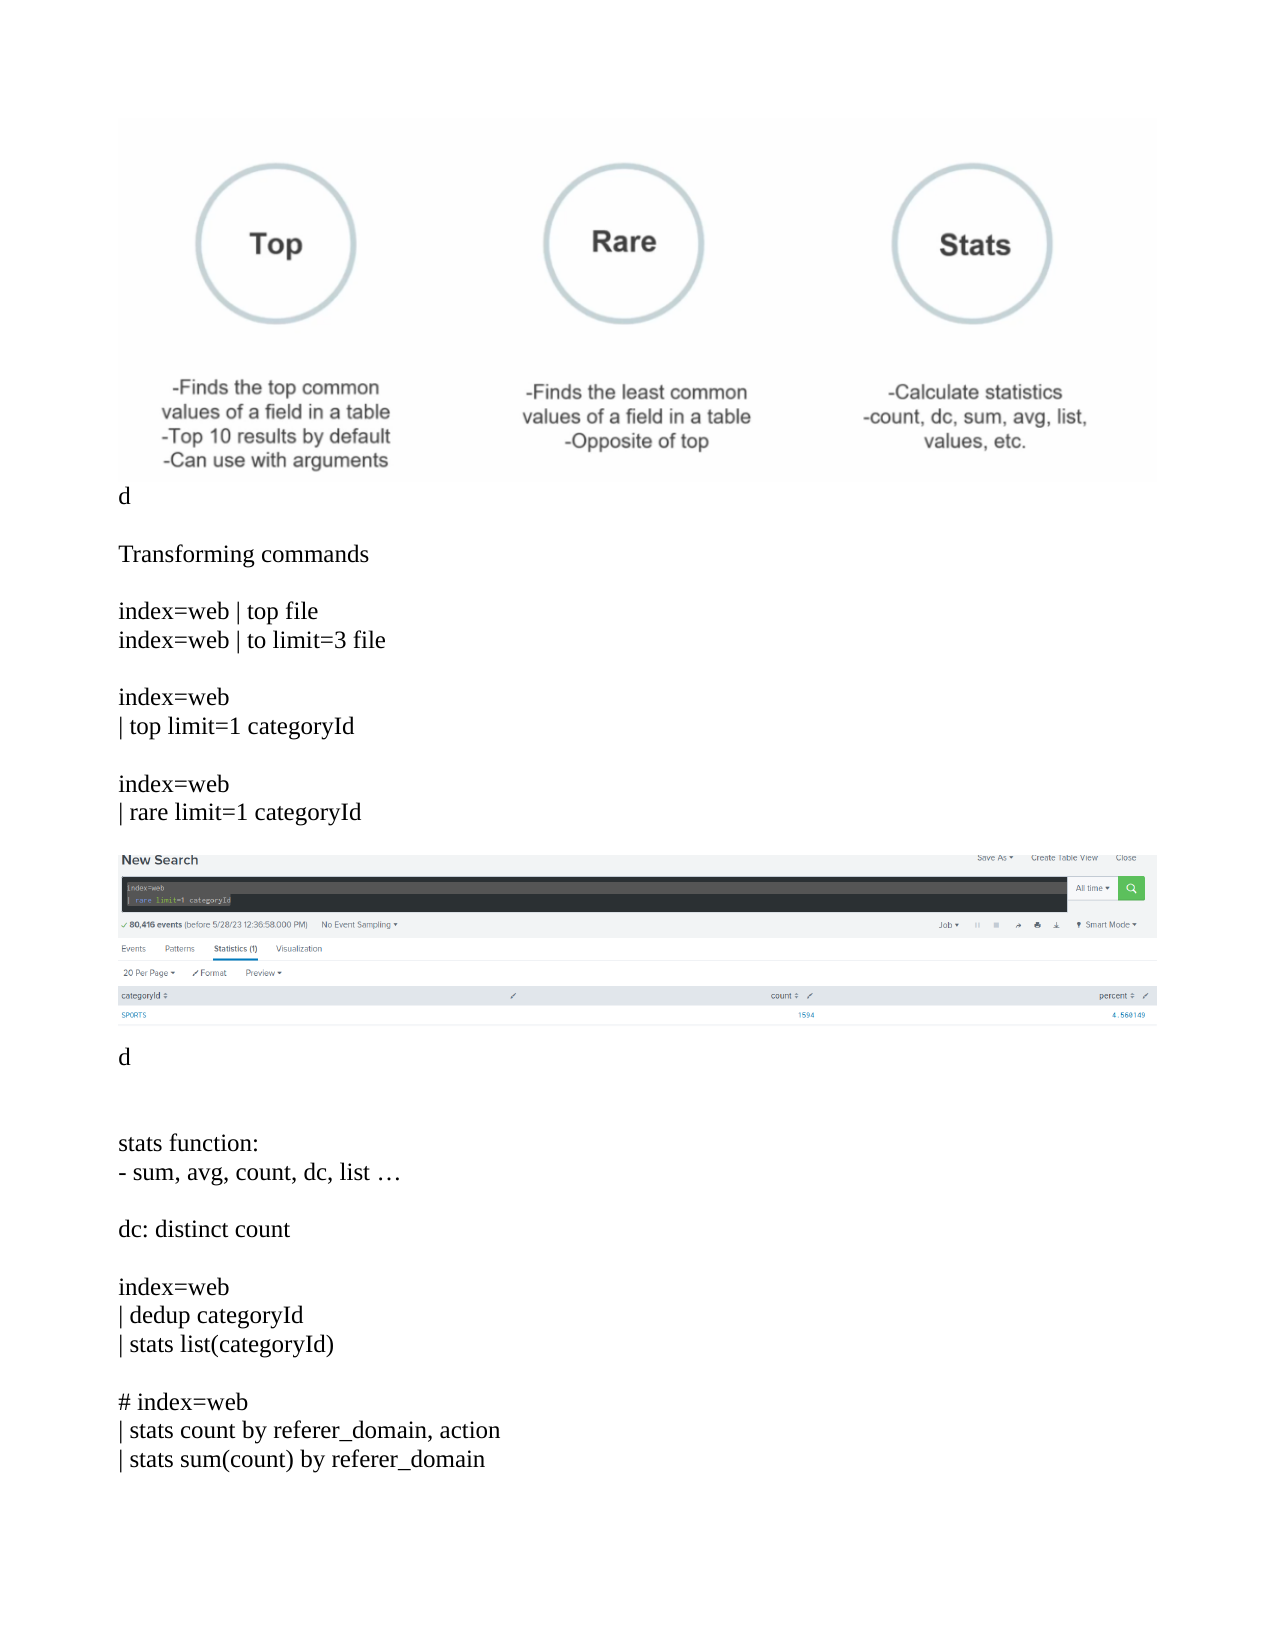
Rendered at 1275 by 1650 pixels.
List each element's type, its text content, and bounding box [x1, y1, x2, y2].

text dc: distinct count [118, 1214, 1157, 1243]
text | top limit=1 categoryId [118, 711, 1157, 740]
text index=web [118, 769, 1157, 797]
text index=web [118, 682, 1157, 711]
text | stats sum(count) by referer_domain [118, 1444, 1157, 1473]
text index=web | to limit=3 file [118, 625, 1157, 654]
text index=web | top file [118, 596, 1157, 625]
text stats function: [118, 1128, 1157, 1157]
text | dedup categoryId [118, 1300, 1157, 1329]
text | rare limit=1 categoryId [118, 797, 1157, 826]
text # index=web [118, 1387, 1157, 1415]
text - sum, avg, count, dc, list … [118, 1157, 1157, 1185]
text Transforming commands [118, 539, 1157, 567]
picture [118, 118, 1157, 482]
text | stats list(categoryId) [118, 1329, 1157, 1358]
text d [118, 1042, 1157, 1070]
text | stats count by referer_domain, action [118, 1415, 1157, 1444]
picture [118, 855, 1157, 1042]
text index=web [118, 1272, 1157, 1300]
text d [118, 482, 1157, 510]
